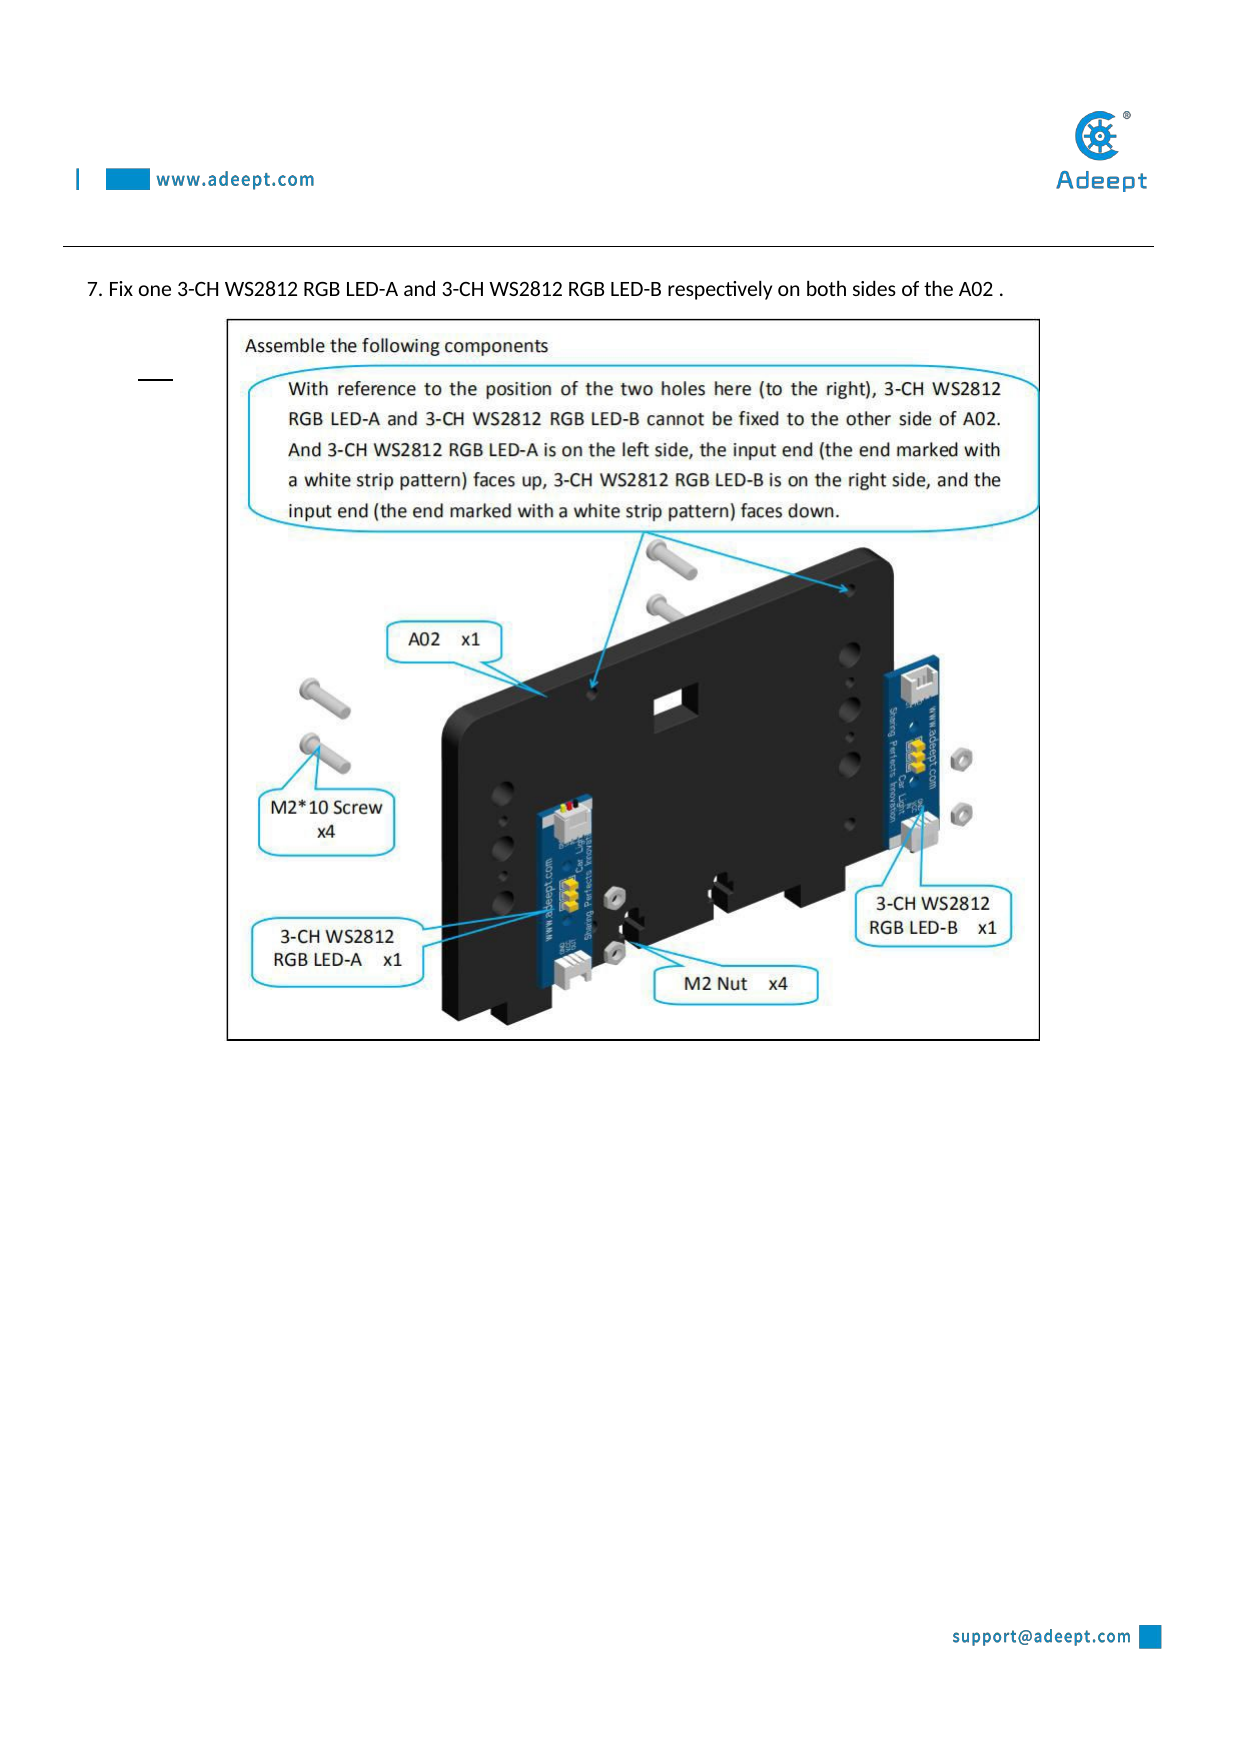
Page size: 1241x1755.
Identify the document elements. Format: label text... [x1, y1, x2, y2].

text 7. Fix one 3-CH WS2812 RGB LED-A and 3-CH WS2812 RGB LED-B respectively on both sides of the A02 . [87, 275, 1178, 302]
